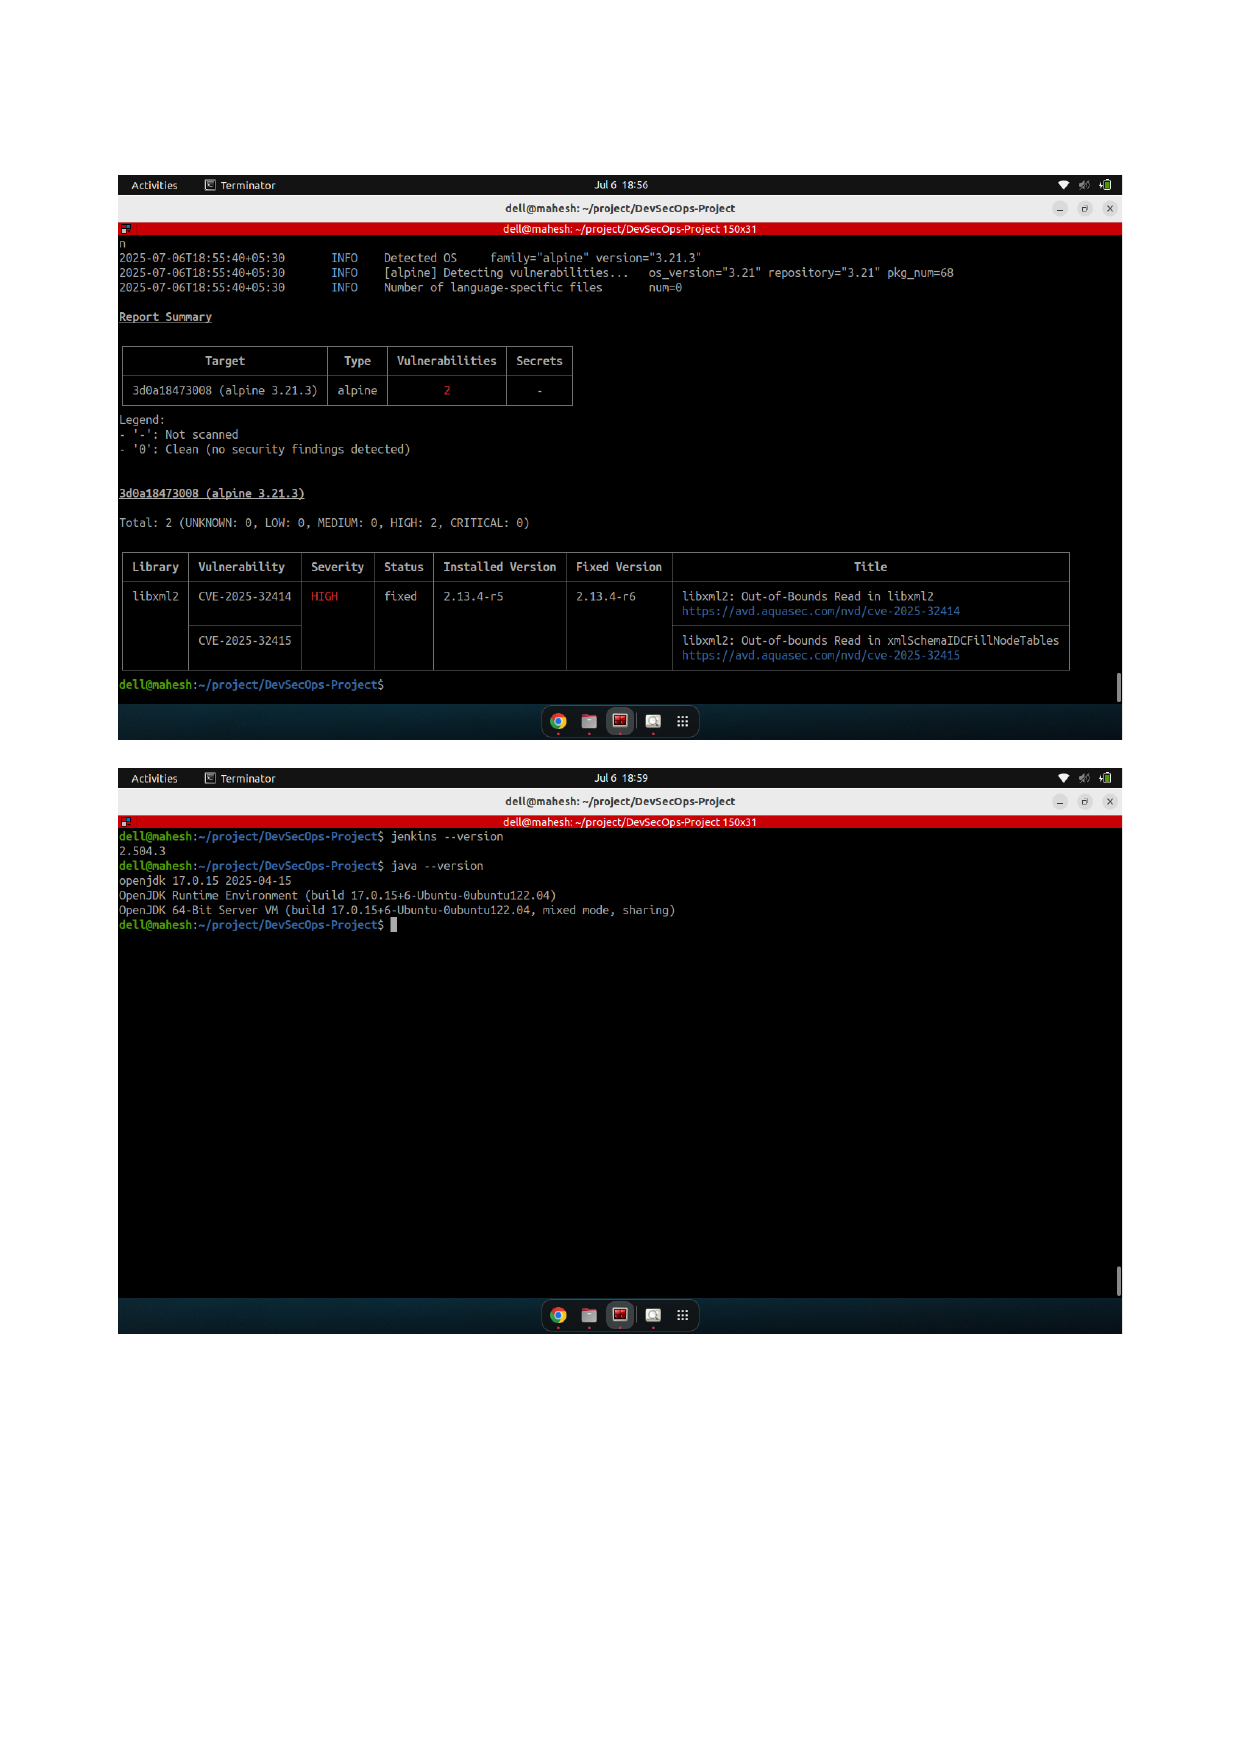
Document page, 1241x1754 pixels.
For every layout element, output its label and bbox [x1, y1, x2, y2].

picture [118, 768, 1123, 1334]
picture [118, 175, 1123, 740]
